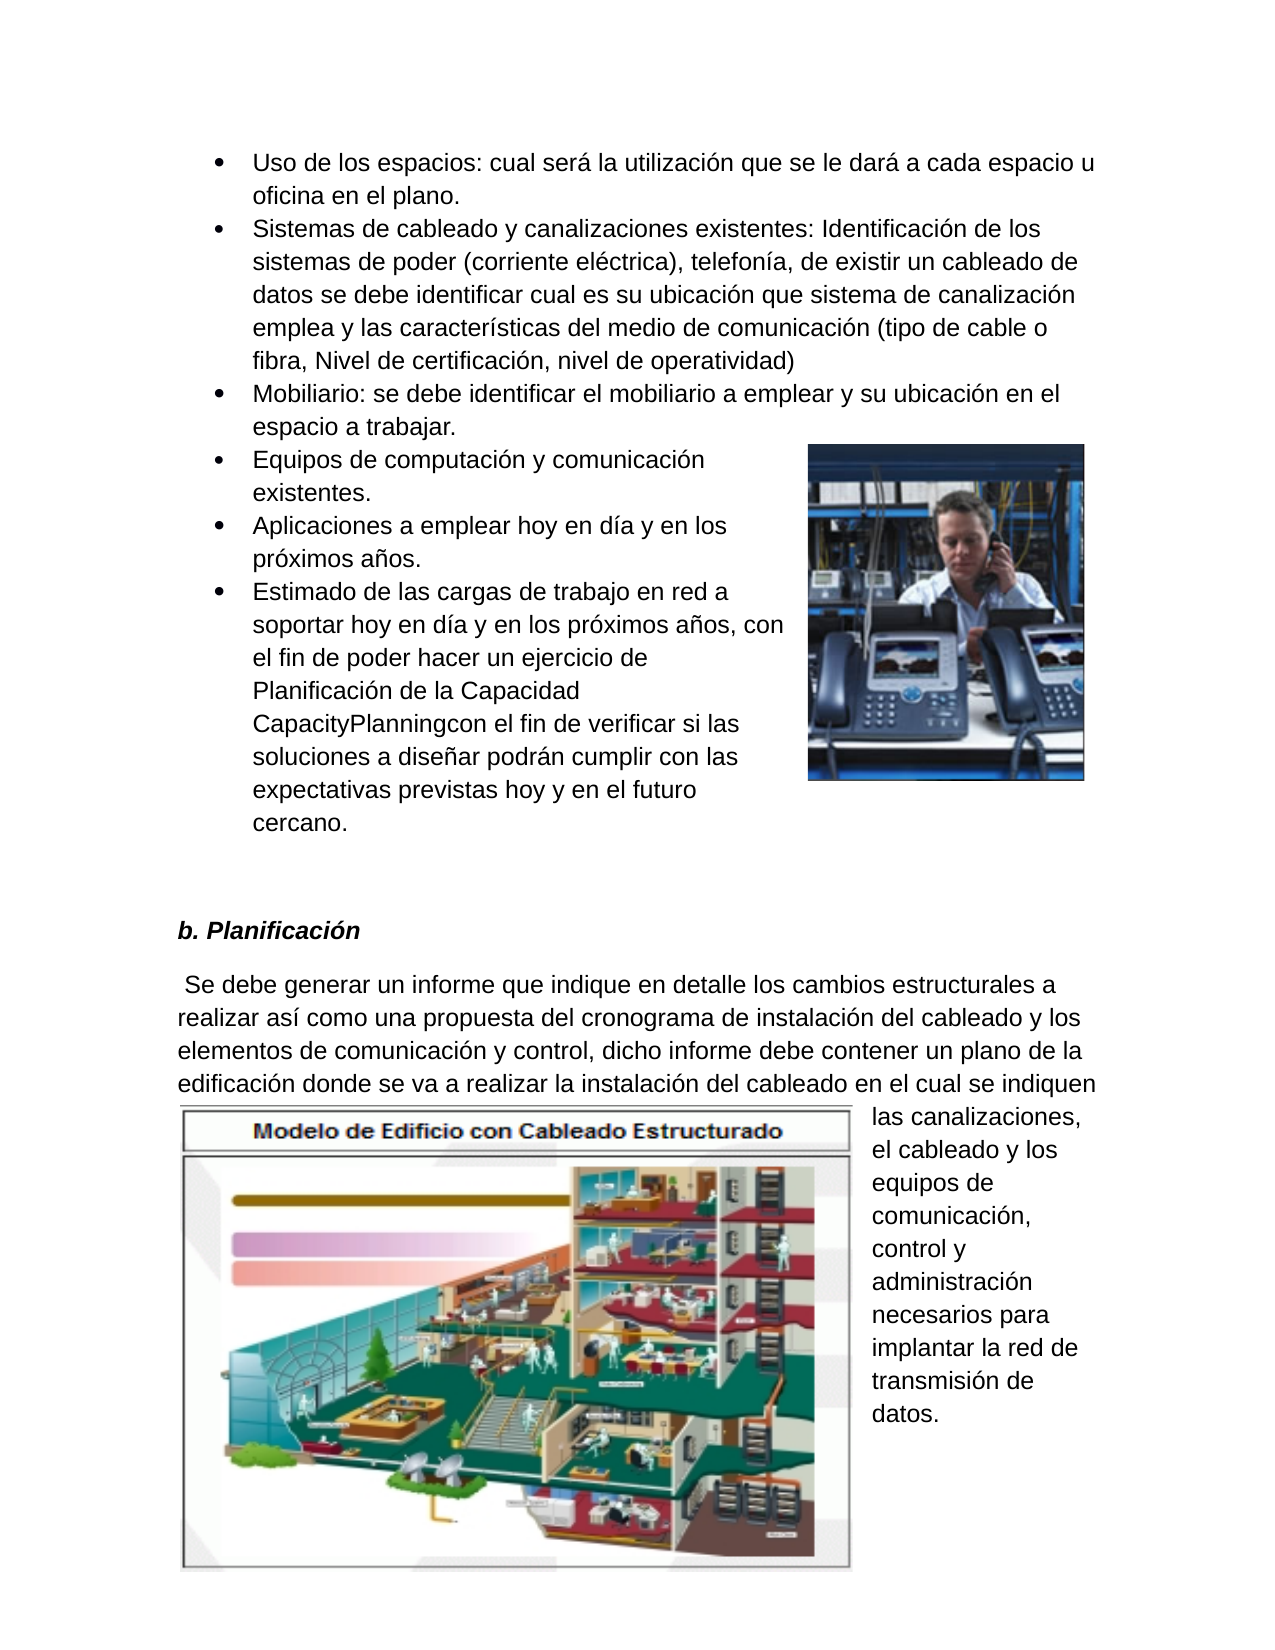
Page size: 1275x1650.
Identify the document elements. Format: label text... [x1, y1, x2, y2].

list Mobiliario: se debe identificar el mobiliario a emplear y su ubicación en el espacio a trabajar. [215, 379, 1098, 441]
list Aplicaciones a emplear hoy en día y en los próximos años. [215, 511, 807, 573]
picture [180, 1105, 853, 1572]
text b. Planificación [177, 916, 1098, 945]
list Sistemas de cableado y canalizaciones existentes: Identificación de los sistemas de poder (corriente eléctrica), telefonía, de existir un cableado de datos se debe identificar cual es su ubicación que sistema de canalización emplea y las características del medio de comunicación (tipo de cable o fibra, Nivel de certificación, nivel de operatividad) [215, 214, 1098, 374]
list Equipos de computación y comunicación existentes. [215, 445, 807, 507]
picture [807, 444, 1085, 781]
list Uso de los espacios: cual será la utilización que se le dará a cada espacio u oficina en el plano. [215, 148, 1098, 209]
list Estimado de las cargas de trabajo en red a soportar hoy en día y en los próximos años, con el fin de poder hacer un ejercicio de Planificación de la Capacidad CapacityPlanningcon el fin de verificar si las soluciones a diseñar podrán cumplir con las expectativas previstas hoy y en el futuro cercano. [215, 577, 1098, 837]
text Se debe generar un informe que indique en detalle los cambios estructurales a realizar así como una propuesta del cronograma de instalación del cableado y los elementos de comunicación y control, dicho informe debe contener un plano de la edificación donde se va a realizar la instalación del cableado en el cual se indiquen las canalizaciones, el cableado y los equipos de comunicación, control y administración necesarios para implantar la red de transmisión de datos. [177, 970, 1098, 1428]
